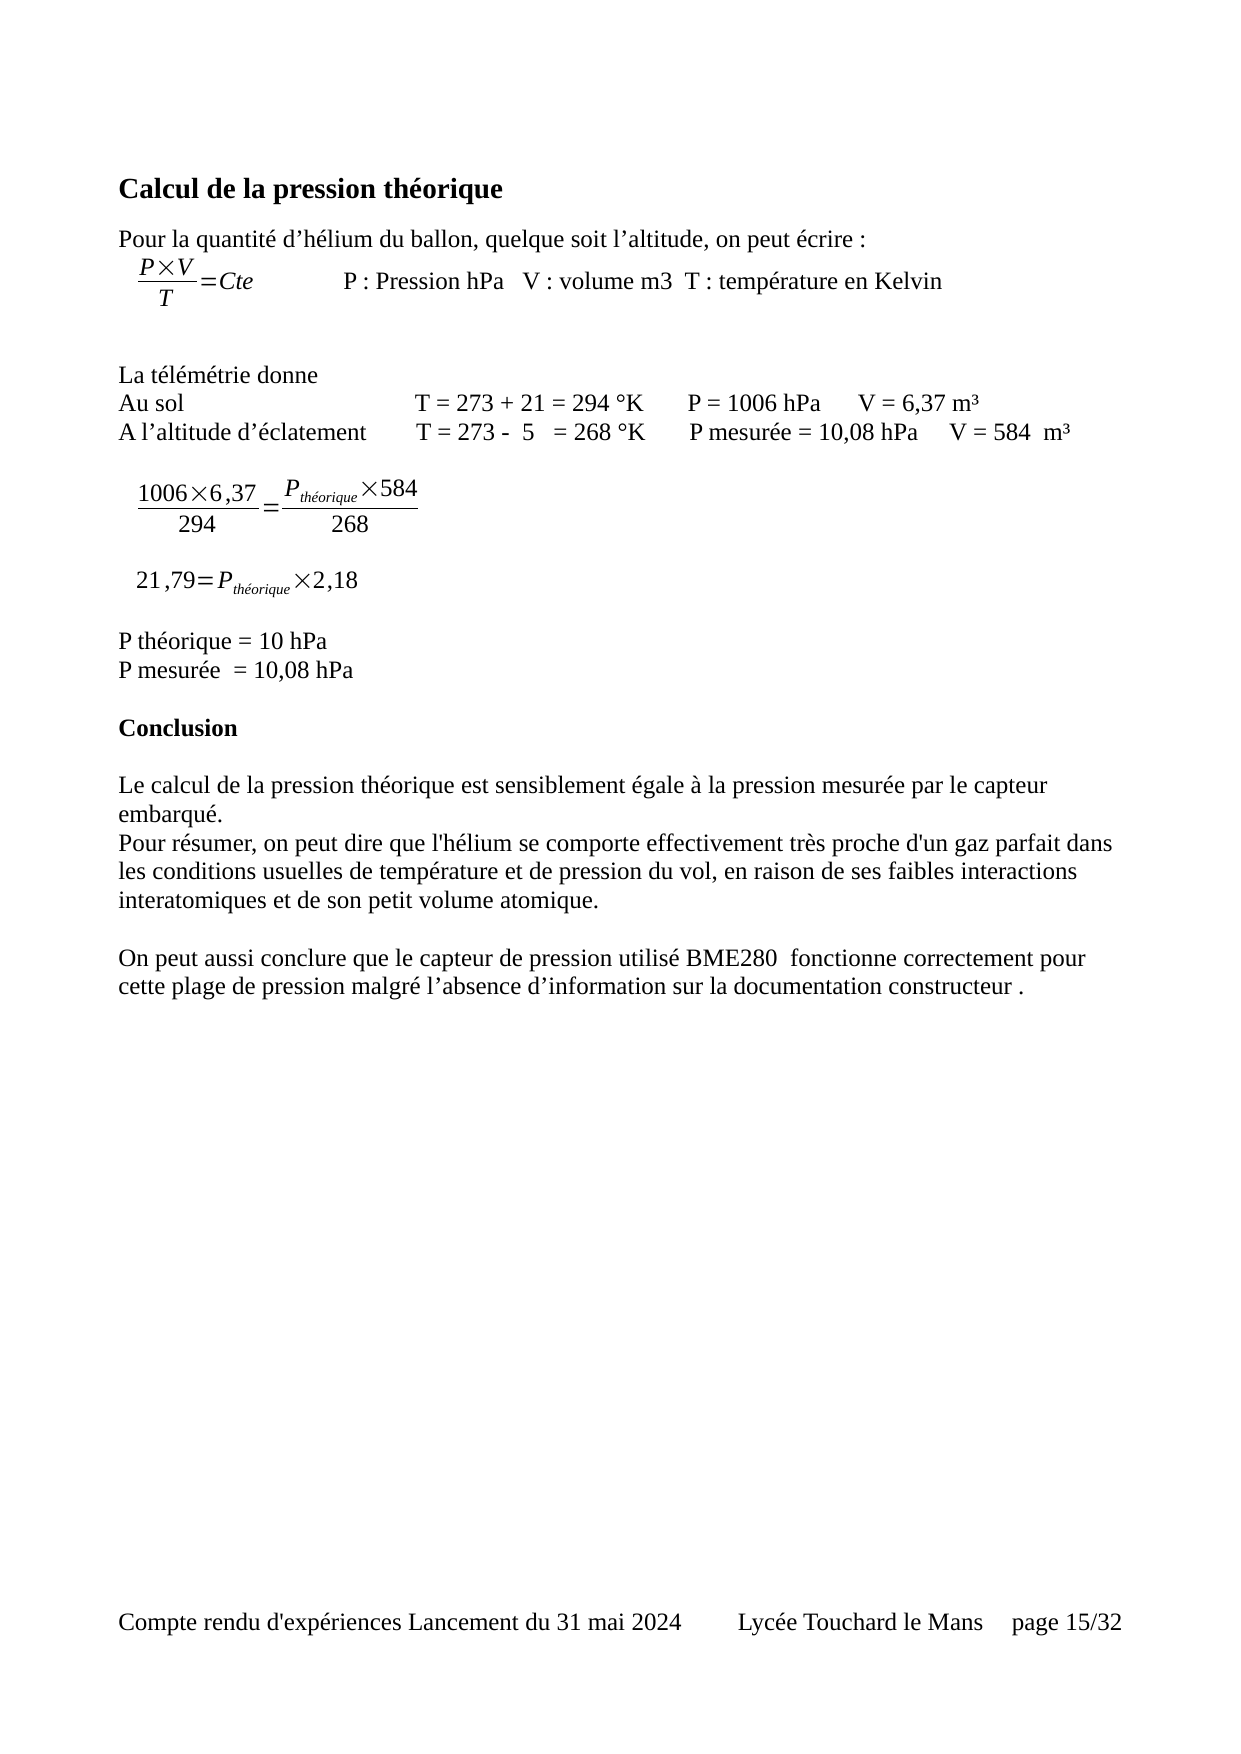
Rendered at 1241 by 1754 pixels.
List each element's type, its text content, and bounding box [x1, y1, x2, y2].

text Calcul de la pression théorique [118, 171, 1122, 205]
text P : Pression hPa V : volume m3 T : température en Kelvin [118, 253, 1122, 312]
text On peut aussi conclure que le capteur de pression utilisé BME280 fonctionne correctement pour cette plage de pression malgré l’absence d’information sur la documentation constructeur . [118, 943, 1122, 1000]
text P mesurée = 10,08 hPa [118, 655, 1122, 713]
text Pour la quantité d’hélium du ballon, quelque soit l’altitude, on peut écrire : [118, 224, 1122, 253]
text P théorique = 10 hPa [118, 626, 1122, 655]
text Au sol T = 273 + 21 = 294 °K P = 1006 hPa V = 6,37 m³ [118, 388, 1122, 417]
text La télémétrie donne [118, 360, 1122, 388]
text Le calcul de la pression théorique est sensiblement égale à la pression mesurée par le capteur embarqué. Pour résumer, on peut dire que l'hélium se comporte effectivement très proche d'un gaz parfait dans les conditions usuelles de température et de pression du vol, en raison de ses faibles interactions interatomiques et de son petit volume atomique. [118, 770, 1122, 914]
text A l’altitude d’éclatement T = 273 - 5 = 268 °K P mesurée = 10,08 hPa V = 584 m³ [118, 417, 1122, 475]
text Conclusion [118, 713, 1122, 741]
